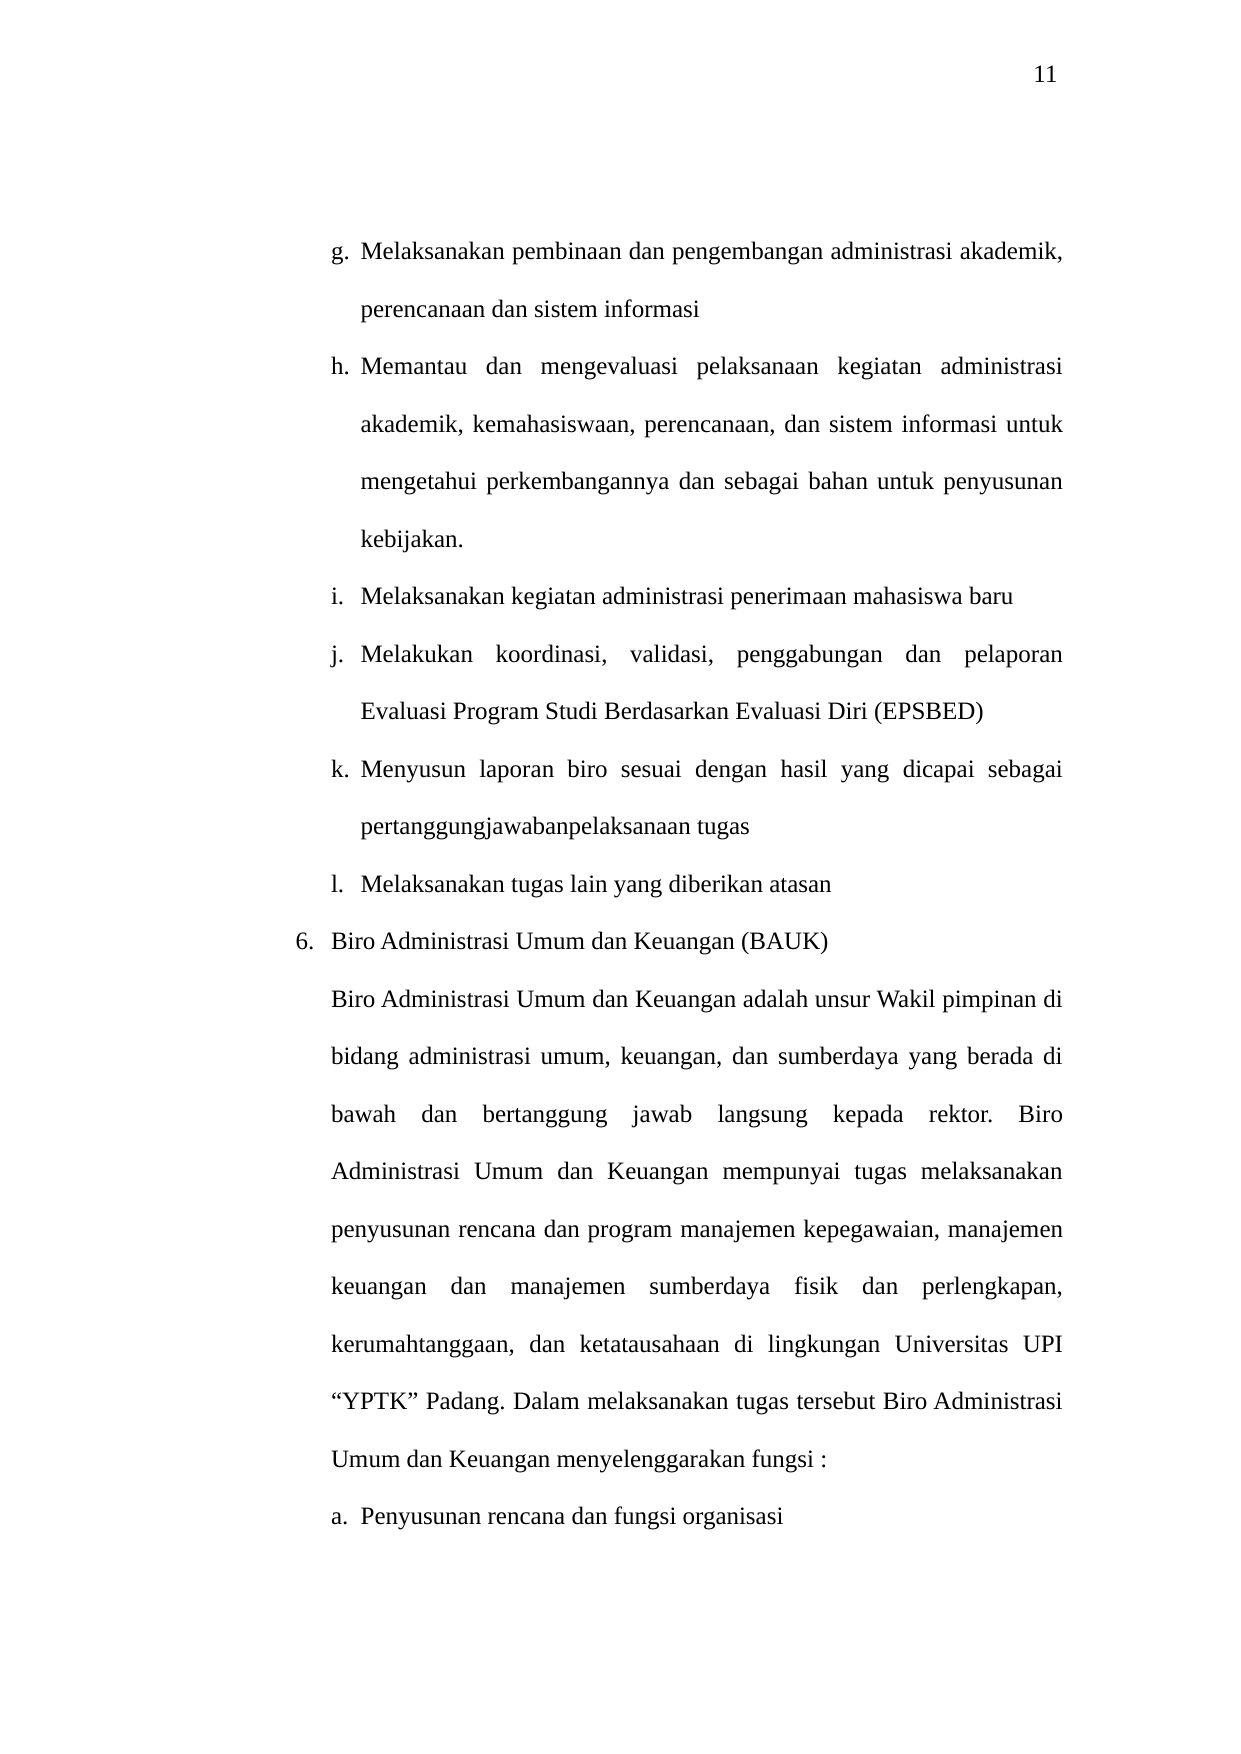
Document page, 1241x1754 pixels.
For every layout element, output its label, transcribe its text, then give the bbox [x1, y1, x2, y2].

list Melaksanakan tugas lain yang diberikan atasan [331, 869, 1063, 897]
list Memantau dan mengevaluasi pelaksanaan kegiatan administrasi akademik, kemahasiswaan, perencanaan, dan sistem informasi untuk mengetahui perkembangannya dan sebagai bahan untuk penyusunan kebijakan. [331, 351, 1063, 552]
list Biro Administrasi Umum dan Keuangan (BAUK) [295, 926, 1063, 955]
list Menyusun laporan biro sesuai dengan hasil yang dicapai sebagai pertanggungjawabanpelaksanaan tugas [331, 754, 1063, 840]
list Melaksanakan pembinaan dan pengembangan administrasi akademik, perencanaan dan sistem informasi [331, 236, 1063, 322]
list Biro Administrasi Umum dan Keuangan adalah unsur Wakil pimpinan di bidang administrasi umum, keuangan, dan sumberdaya yang berada di bawah dan bertanggung jawab langsung kepada rektor. Biro Administrasi Umum dan Keuangan mempunyai tugas melaksanakan penyusunan rencana dan program manajemen kepegawaian, manajemen keuangan dan manajemen sumberdaya fisik dan perlengkapan, kerumahtanggaan, dan ketatausahaan di lingkungan Universitas UPI “YPTK” Padang. Dalam melaksanakan tugas tersebut Biro Administrasi Umum dan Keuangan menyelenggarakan fungsi : [295, 984, 1063, 1472]
list Melaksanakan kegiatan administrasi penerimaan mahasiswa baru [331, 581, 1063, 610]
list Penyusunan rencana dan fungsi organisasi [331, 1501, 1063, 1530]
list Melakukan koordinasi, validasi, penggabungan dan pelaporan Evaluasi Program Studi Berdasarkan Evaluasi Diri (EPSBED) [331, 639, 1063, 725]
